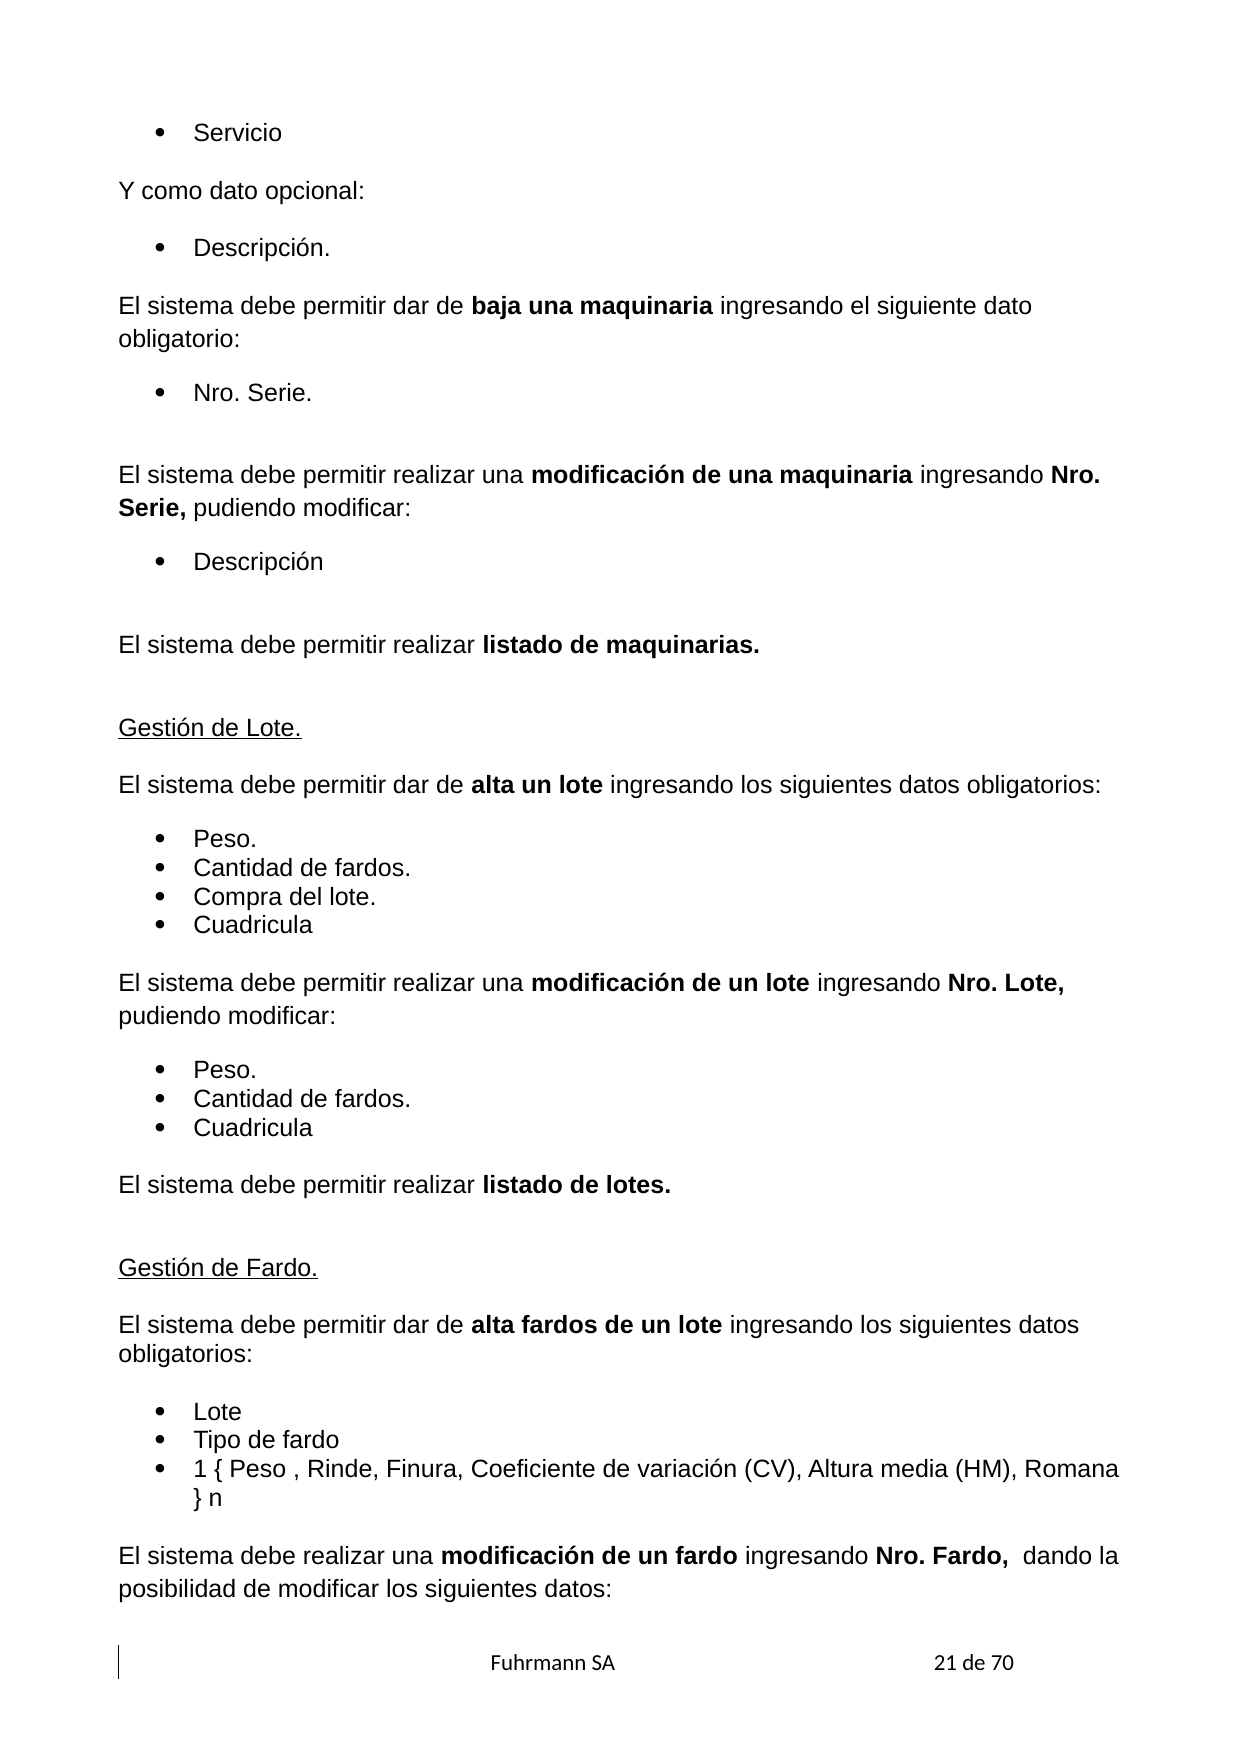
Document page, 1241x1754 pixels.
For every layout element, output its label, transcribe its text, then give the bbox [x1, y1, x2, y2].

text El sistema debe permitir dar de alta fardos de un lote ingresando los siguientes datos obligatorios: [118, 1310, 1122, 1368]
list 1 { Peso , Rinde, Finura, Coeficiente de variación (CV), Altura media (HM), Romana } n [156, 1454, 1122, 1512]
list Descripción [156, 547, 1122, 576]
list Lote [156, 1397, 1122, 1426]
text Gestión de Fardo. [118, 1253, 1122, 1282]
text Y como dato opcional: [118, 176, 1122, 204]
list Cantidad de fardos. [156, 1084, 1122, 1113]
text El sistema debe permitir dar de baja una maquinaria ingresando el siguiente dato obligatorio: [118, 291, 1122, 353]
text El sistema debe permitir realizar listado de lotes. [118, 1170, 1122, 1199]
list Servicio [156, 118, 1122, 147]
text Gestión de Lote. [118, 713, 1122, 741]
text El sistema debe permitir realizar una modificación de una maquinaria ingresando Nro. Serie, pudiendo modificar: [118, 460, 1122, 522]
list Tipo de fardo [156, 1426, 1122, 1454]
text El sistema debe permitir realizar listado de maquinarias. [118, 630, 1122, 659]
list Peso. [156, 824, 1122, 853]
text El sistema debe permitir dar de alta un lote ingresando los siguientes datos obligatorios: [118, 770, 1122, 799]
list Cantidad de fardos. [156, 853, 1122, 882]
list Compra del lote. [156, 882, 1122, 911]
list Cuadricula [156, 911, 1122, 939]
list Nro. Serie. [156, 378, 1122, 407]
list Cuadricula [156, 1113, 1122, 1142]
list Descripción. [156, 233, 1122, 262]
text El sistema debe realizar una modificación de un fardo ingresando Nro. Fardo, dando la posibilidad de modificar los siguientes datos: [118, 1541, 1122, 1602]
text El sistema debe permitir realizar una modificación de un lote ingresando Nro. Lote, pudiendo modificar: [118, 968, 1122, 1030]
list Peso. [156, 1055, 1122, 1084]
